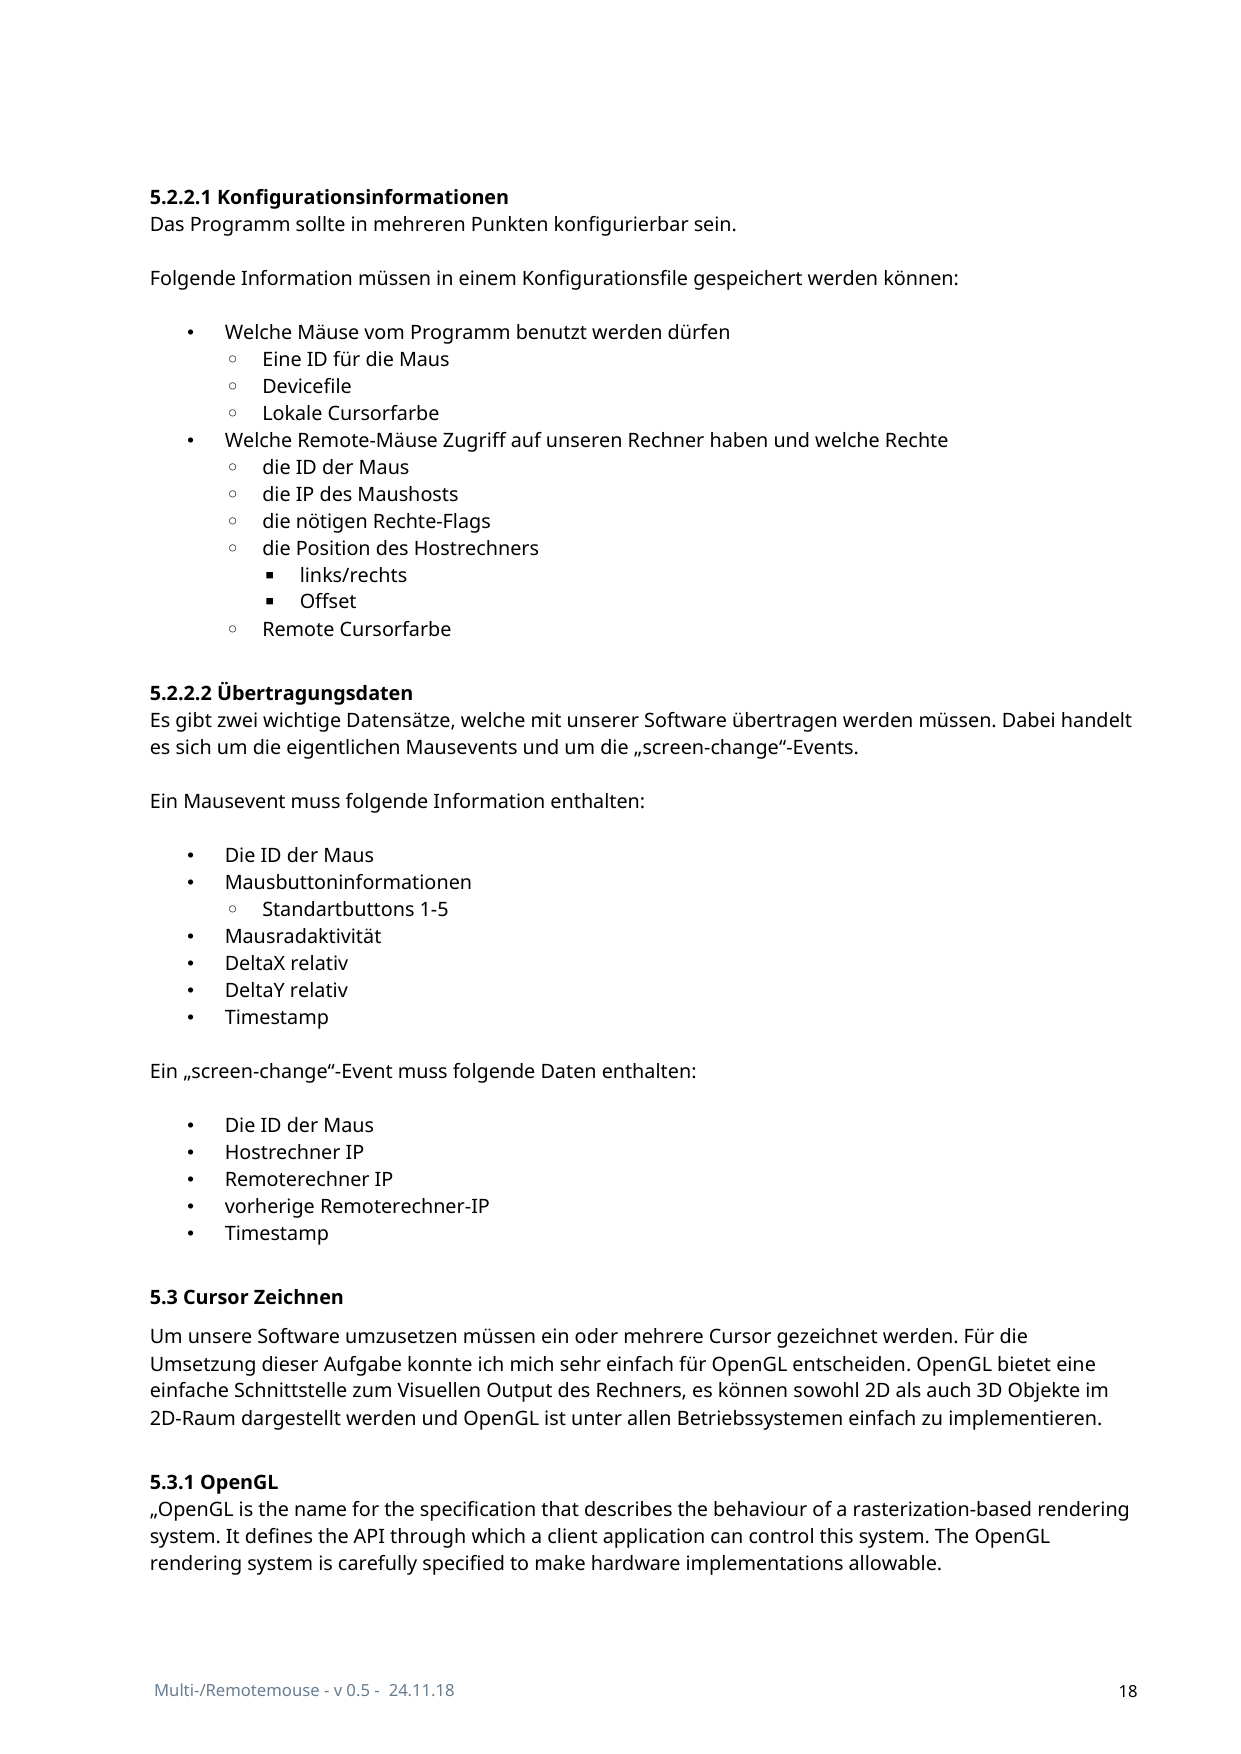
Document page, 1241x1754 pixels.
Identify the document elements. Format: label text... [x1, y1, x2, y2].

subtitle Konfigurationsinformationen [149, 183, 1136, 210]
text Um unsere Software umzusetzen müssen ein oder mehrere Cursor gezeichnet werden. Für die Umsetzung dieser Aufgabe konnte ich mich sehr einfach für OpenGL entscheiden. OpenGL bietet eine einfache Schnittstelle zum Visuellen Output des Rechners, es können sowohl 2D als auch 3D Objekte im 2D-Raum dargestellt werden und OpenGL ist unter allen Betriebssystemen einfach zu implementieren. [149, 1323, 1136, 1431]
list die IP des Maushosts [224, 480, 1136, 507]
list Welche Remote-Mäuse Zugriff auf unseren Rechner haben und welche Rechte [187, 426, 1136, 453]
list links/rechts [262, 561, 1136, 588]
list Offset [262, 588, 1136, 615]
list Hostrechner IP [187, 1138, 1136, 1165]
list Welche Mäuse vom Programm benutzt werden dürfen [187, 318, 1136, 345]
list Eine ID für die Maus [224, 345, 1136, 372]
list Lokale Cursorfarbe [224, 399, 1136, 426]
list vorherige Remoterechner-IP [187, 1192, 1136, 1219]
text Es gibt zwei wichtige Datensätze, welche mit unserer Software übertragen werden müssen. Dabei handelt es sich um die eigentlichen Mausevents und um die „screen-change“-Events. [149, 706, 1136, 760]
list die nötigen Rechte-Flags [224, 507, 1136, 534]
list Die ID der Maus [187, 1111, 1136, 1138]
list Timestamp [187, 1219, 1136, 1246]
list Devicefile [224, 372, 1136, 399]
subtitle Übertragungsdaten [149, 679, 1136, 706]
text Ein Mausevent muss folgende Information enthalten: [149, 787, 1136, 814]
list Remote Cursorfarbe [224, 615, 1136, 642]
text Ein „screen-change“-Event muss folgende Daten enthalten: [149, 1057, 1136, 1084]
text „OpenGL is the name for the specification that describes the behaviour of a rasterization-based rendering system. It defines the API through which a client application can control this system. The OpenGL rendering system is carefully specified to make hardware implementations allowable. [149, 1495, 1136, 1576]
list Mausradaktivität [187, 922, 1136, 949]
subtitle OpenGL [149, 1468, 1136, 1495]
list DeltaY relativ [187, 976, 1136, 1003]
list Standartbuttons 1-5 [224, 895, 1136, 922]
text Das Programm sollte in mehreren Punkten konfigurierbar sein. [149, 210, 1136, 237]
text Folgende Information müssen in einem Konfigurationsfile gespeichert werden können: [149, 264, 1136, 291]
list Timestamp [187, 1003, 1136, 1030]
subtitle Cursor Zeichnen [149, 1283, 1136, 1310]
list DeltaX relativ [187, 949, 1136, 976]
list Mausbuttoninformationen [187, 868, 1136, 895]
list Die ID der Maus [187, 841, 1136, 868]
list die ID der Maus [224, 453, 1136, 480]
list Remoterechner IP [187, 1165, 1136, 1192]
list die Position des Hostrechners [224, 534, 1136, 561]
